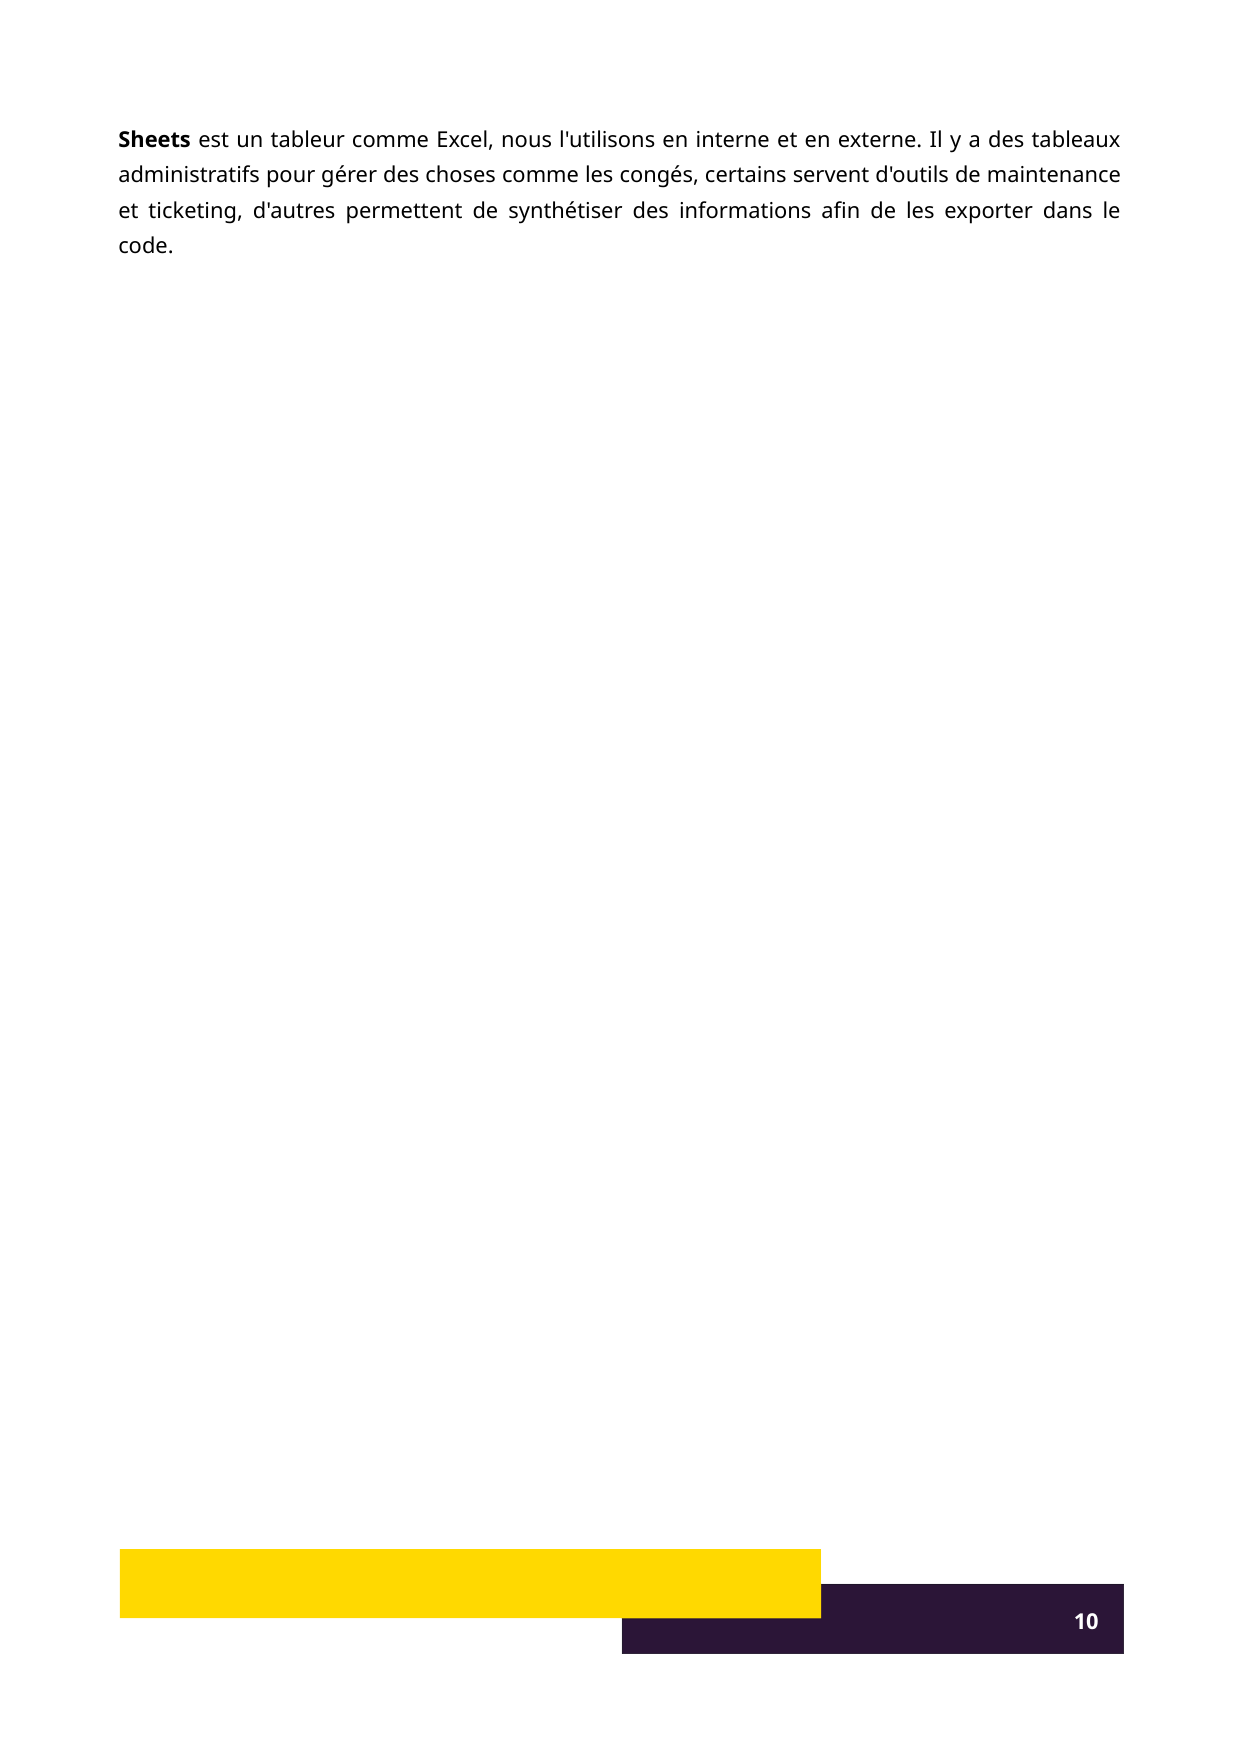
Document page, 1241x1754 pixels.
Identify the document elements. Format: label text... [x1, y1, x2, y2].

text Sheets est un tableur comme Excel, nous l'utilisons en interne et en externe. Il y a des tableaux administratifs pour gérer des choses comme les congés, certains servent d'outils de maintenance et ticketing, d'autres permettent de synthétiser des informations afin de les exporter dans le code. [118, 118, 1122, 260]
picture [119, 1549, 1124, 1654]
